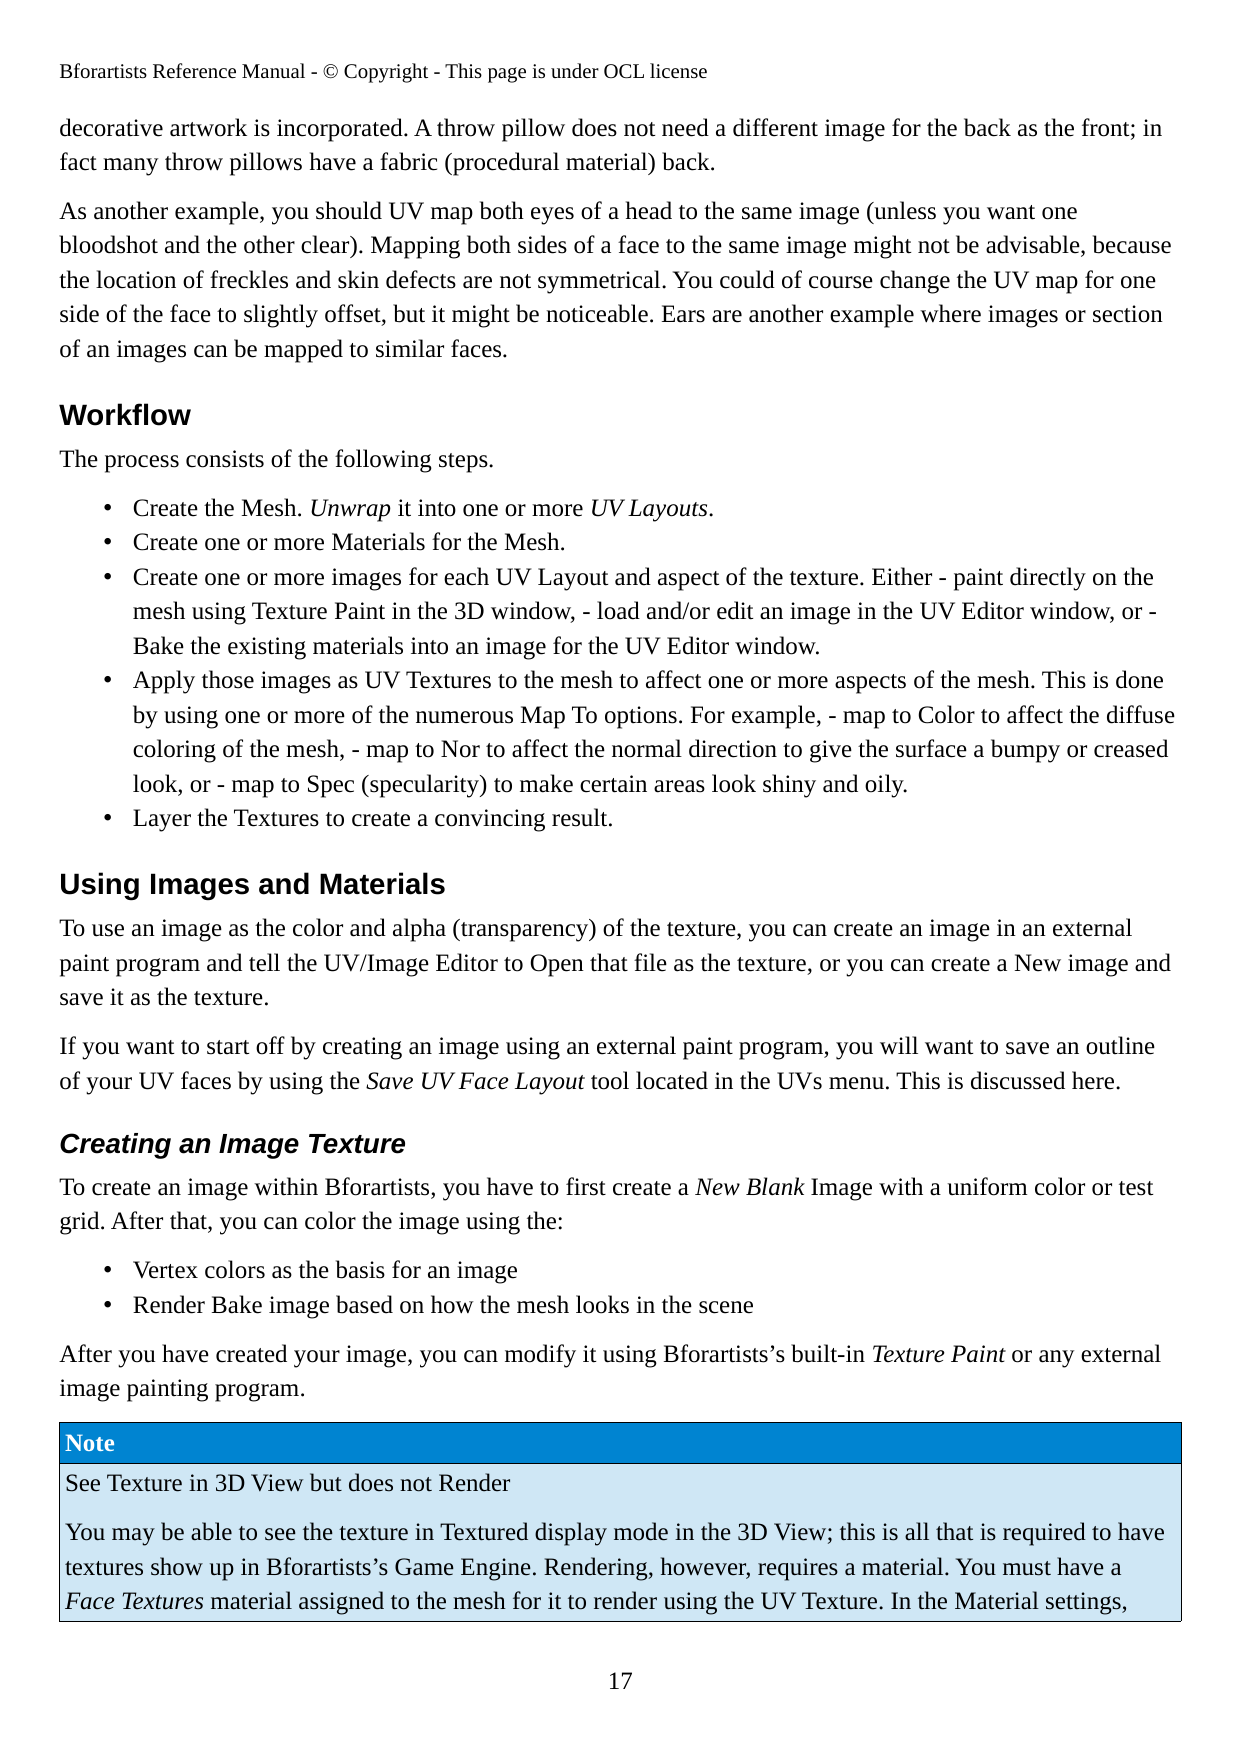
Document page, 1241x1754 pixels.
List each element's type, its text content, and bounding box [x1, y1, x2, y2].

list Create one or more Materials for the Mesh. [103, 527, 1181, 556]
table_header Note [60, 1423, 1181, 1463]
list Apply those images as UV Textures to the mesh to affect one or more aspects of the mesh. This is done by using one or more of the numerous Map To options. For example, - map to Color to affect the diffuse coloring of the mesh, - map to Nor to affect the normal direction to give the surface a bumpy or creased look, or - map to Spec (specularity) to make certain areas look shiny and oily. [103, 665, 1181, 798]
subtitle Workflow [59, 398, 1181, 431]
list Create the Mesh. Unwrap it into one or more UV Layouts. [103, 493, 1181, 522]
list Layer the Textures to create a convincing result. [103, 803, 1181, 832]
list Create one or more images for each UV Layout and aspect of the texture. Either - paint directly on the mesh using Texture Paint in the 3D window, - load and/or edit an image in the UV Editor window, or - Bake the existing materials into an image for the UV Editor window. [103, 562, 1181, 660]
text After you have created your image, you can modify it using Bforartists’s built-in Texture Paint or any external image painting program. [59, 1339, 1181, 1402]
subtitle Using Images and Materials [59, 867, 1181, 901]
list Render Bake image based on how the mesh looks in the scene [103, 1290, 1181, 1318]
text To create an image within Bforartists, you have to first create a New Blank Image with a uniform color or test grid. After that, you can color the image using the: [59, 1172, 1181, 1235]
table_cell See Texture in 3D View but does not Render You may be able to see the texture in Textured display mode in the 3D View; this is all that is required to have textures show up in Bforartists’s Game Engine. Rendering, however, requires a material. You must have a Face Textures material assigned to the mesh for it to render using the UV Texture. In the Material settings, [60, 1464, 1181, 1621]
text If you want to start off by creating an image using an external paint program, you will want to save an outline of your UV faces by using the Save UV Face Layout tool located in the UVs menu. This is discussed here. [59, 1031, 1181, 1094]
subtitle Creating an Image Texture [59, 1127, 1181, 1159]
text The process consists of the following steps. [59, 444, 1181, 473]
text To use an image as the color and alpha (transparency) of the texture, you can create an image in an external paint program and tell the UV/Image Editor to Open that file as the texture, or you can create a New image and save it as the texture. [59, 913, 1181, 1011]
text As another example, you should UV map both eyes of a head to the same image (unless you want one bloodshot and the other clear). Mapping both sides of a face to the same image might not be advisable, because the location of freckles and skin defects are not symmetrical. You could of course change the UV map for one side of the face to slightly offset, but it might be noticeable. Ears are another example where images or section of an images can be mapped to similar faces. [59, 196, 1181, 363]
list Vertex colors as the basis for an image [103, 1255, 1181, 1284]
text decorative artwork is incorporated. A throw pillow does not need a different image for the back as the front; in fact many throw pillows have a fabric (procedural material) back. [59, 113, 1181, 176]
